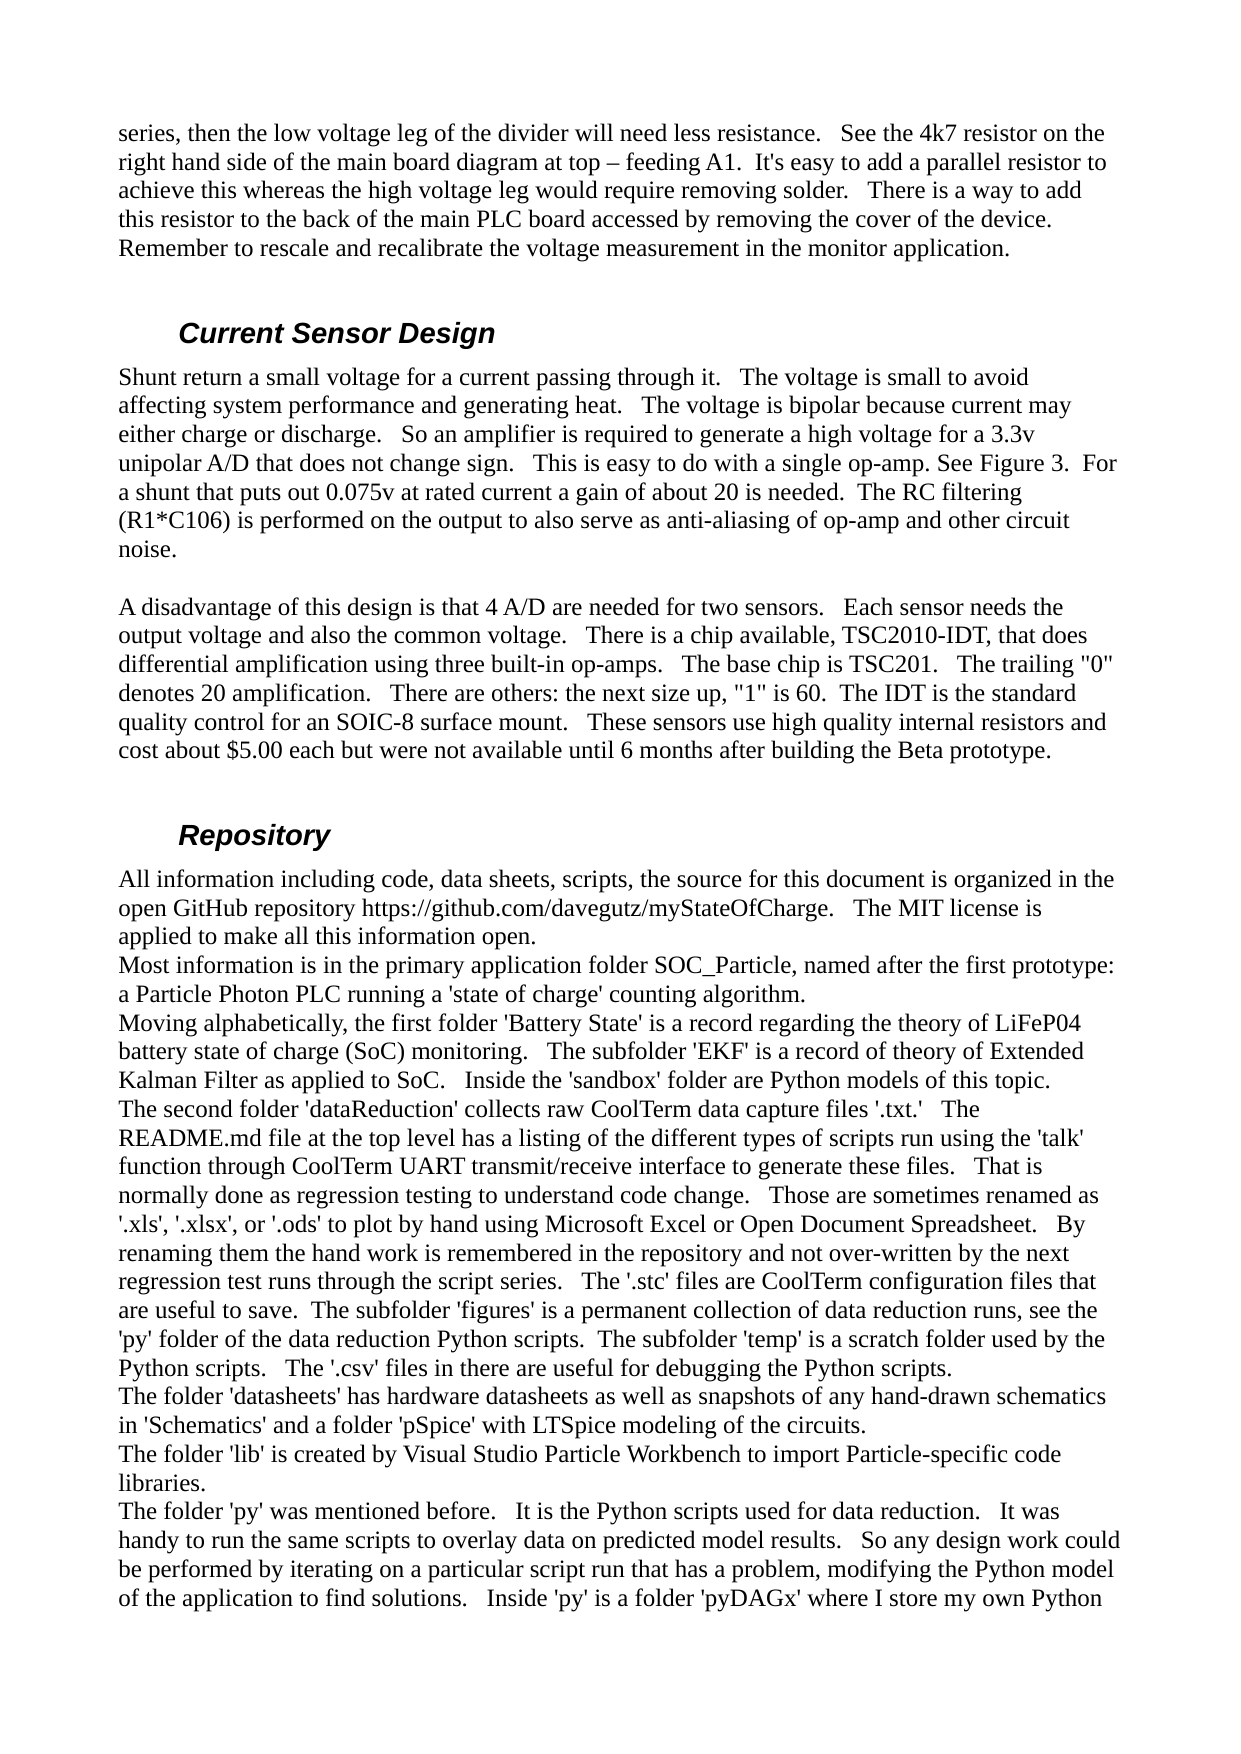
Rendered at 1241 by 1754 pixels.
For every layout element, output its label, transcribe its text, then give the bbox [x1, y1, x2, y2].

text The folder 'datasheets' has hardware datasheets as well as snapshots of any hand-drawn schematics in 'Schematics' and a folder 'pSpice' with LTSpice modeling of the circuits. [118, 1381, 1122, 1439]
text All information including code, data sheets, scripts, the source for this document is organized in the open GitHub repository https://github.com/davegutz/myStateOfCharge. The MIT license is applied to make all this information open. [118, 864, 1122, 950]
text The folder 'lib' is created by Visual Studio Particle Workbench to import Particle-specific code libraries. [118, 1439, 1122, 1496]
text Shunt return a small voltage for a current passing through it. The voltage is small to avoid affecting system performance and generating heat. The voltage is bipolar because current may either charge or discharge. So an amplifier is required to generate a high voltage for a 3.3v unipolar A/D that does not change sign. This is easy to do with a single op-amp. See Figure 3. For a shunt that puts out 0.075v at rated current a gain of about 20 is needed. The RC filtering (R1*C106) is performed on the output to also serve as anti-aliasing of op-amp and other circuit noise. [118, 362, 1122, 563]
subtitle Current Sensor Design [118, 316, 1122, 349]
text Moving alphabetically, the first folder 'Battery State' is a record regarding the theory of LiFeP04 battery state of charge (SoC) monitoring. The subfolder 'EKF' is a record of theory of Extended Kalman Filter as applied to SoC. Inside the 'sandbox' folder are Python models of this topic. [118, 1008, 1122, 1094]
text The folder 'py' was mentioned before. It is the Python scripts used for data reduction. It was handy to run the same scripts to overlay data on predicted model results. So any design work could be performed by iterating on a particular script run that has a problem, modifying the Python model of the application to find solutions. Inside 'py' is a folder 'pyDAGx' where I store my own Python [118, 1496, 1122, 1611]
text The second folder 'dataReduction' collects raw CoolTerm data capture files '.txt.' The README.md file at the top level has a listing of the different types of scripts run using the 'talk' function through CoolTerm UART transmit/receive interface to generate these files. That is normally done as regression testing to understand code change. Those are sometimes renamed as '.xls', '.xlsx', or '.ods' to plot by hand using Microsoft Excel or Open Document Spreadsheet. By renaming them the hand work is remembered in the repository and not over-written by the next regression test runs through the script series. The '.stc' files are CoolTerm configuration files that are useful to save. The subfolder 'figures' is a permanent collection of data reduction runs, see the 'py' folder of the data reduction Python scripts. The subfolder 'temp' is a scratch folder used by the Python scripts. The '.csv' files in there are useful for debugging the Python scripts. [118, 1094, 1122, 1381]
text series, then the low voltage leg of the divider will need less resistance. See the 4k7 resistor on the right hand side of the main board diagram at top – feeding A1. It's easy to add a parallel resistor to achieve this whereas the high voltage leg would require removing solder. There is a way to add this resistor to the back of the main PLC board accessed by removing the cover of the device. Remember to rescale and recalibrate the voltage measurement in the monitor application. [118, 118, 1122, 262]
text A disadvantage of this design is that 4 A/D are needed for two sensors. Each sensor needs the output voltage and also the common voltage. There is a chip available, TSC2010-IDT, that does differential amplification using three built-in op-amps. The base chip is TSC201. The trailing "0" denotes 20 amplification. There are others: the next size up, "1" is 60. The IDT is the standard quality control for an SOIC-8 surface mount. These sensors use high quality internal resistors and cost about $5.00 each but were not available until 6 months after building the Beta prototype. [118, 592, 1122, 764]
subtitle Repository [118, 818, 1122, 851]
text Most information is in the primary application folder SOC_Particle, named after the first prototype: a Particle Photon PLC running a 'state of charge' counting algorithm. [118, 950, 1122, 1008]
